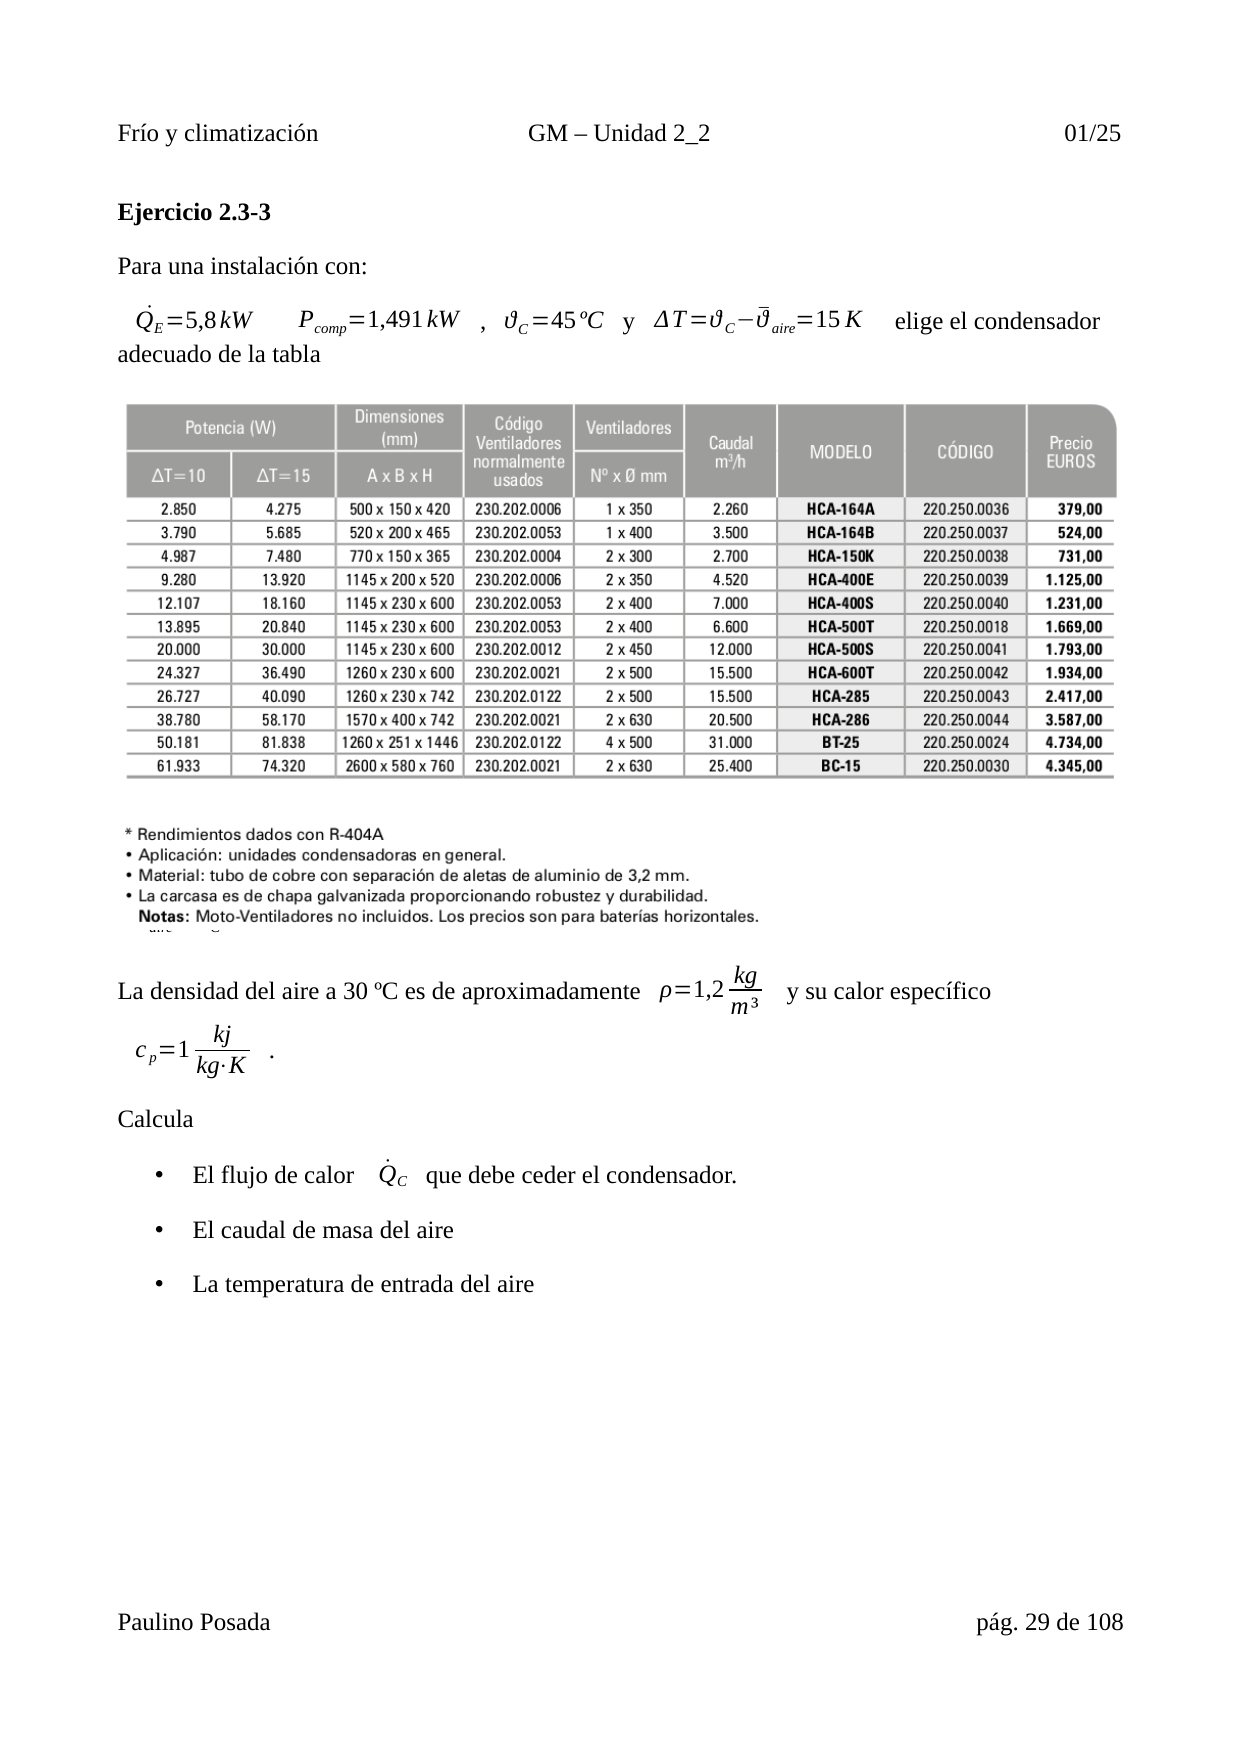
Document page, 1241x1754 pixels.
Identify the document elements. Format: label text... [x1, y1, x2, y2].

list La temperatura de entrada del aire [155, 1269, 1123, 1298]
text Para una instalación con: [117, 251, 1123, 280]
text Se deduce que la temperatura media del aire en el condensador será de .. [117, 875, 1123, 936]
picture [117, 397, 1122, 930]
text Calcula [117, 1104, 1123, 1133]
text ,y elige el condensador adecuado de la tabla [117, 305, 1123, 366]
text La densidad del aire a 30 ºC es de aproximadamente y su calor específico . [117, 961, 1123, 1079]
list El flujo de calor que debe ceder el condensador. [155, 1158, 1123, 1190]
list El caudal de masa del aire [155, 1215, 1123, 1244]
text Ejercicio 2.3-3 [117, 197, 1123, 226]
